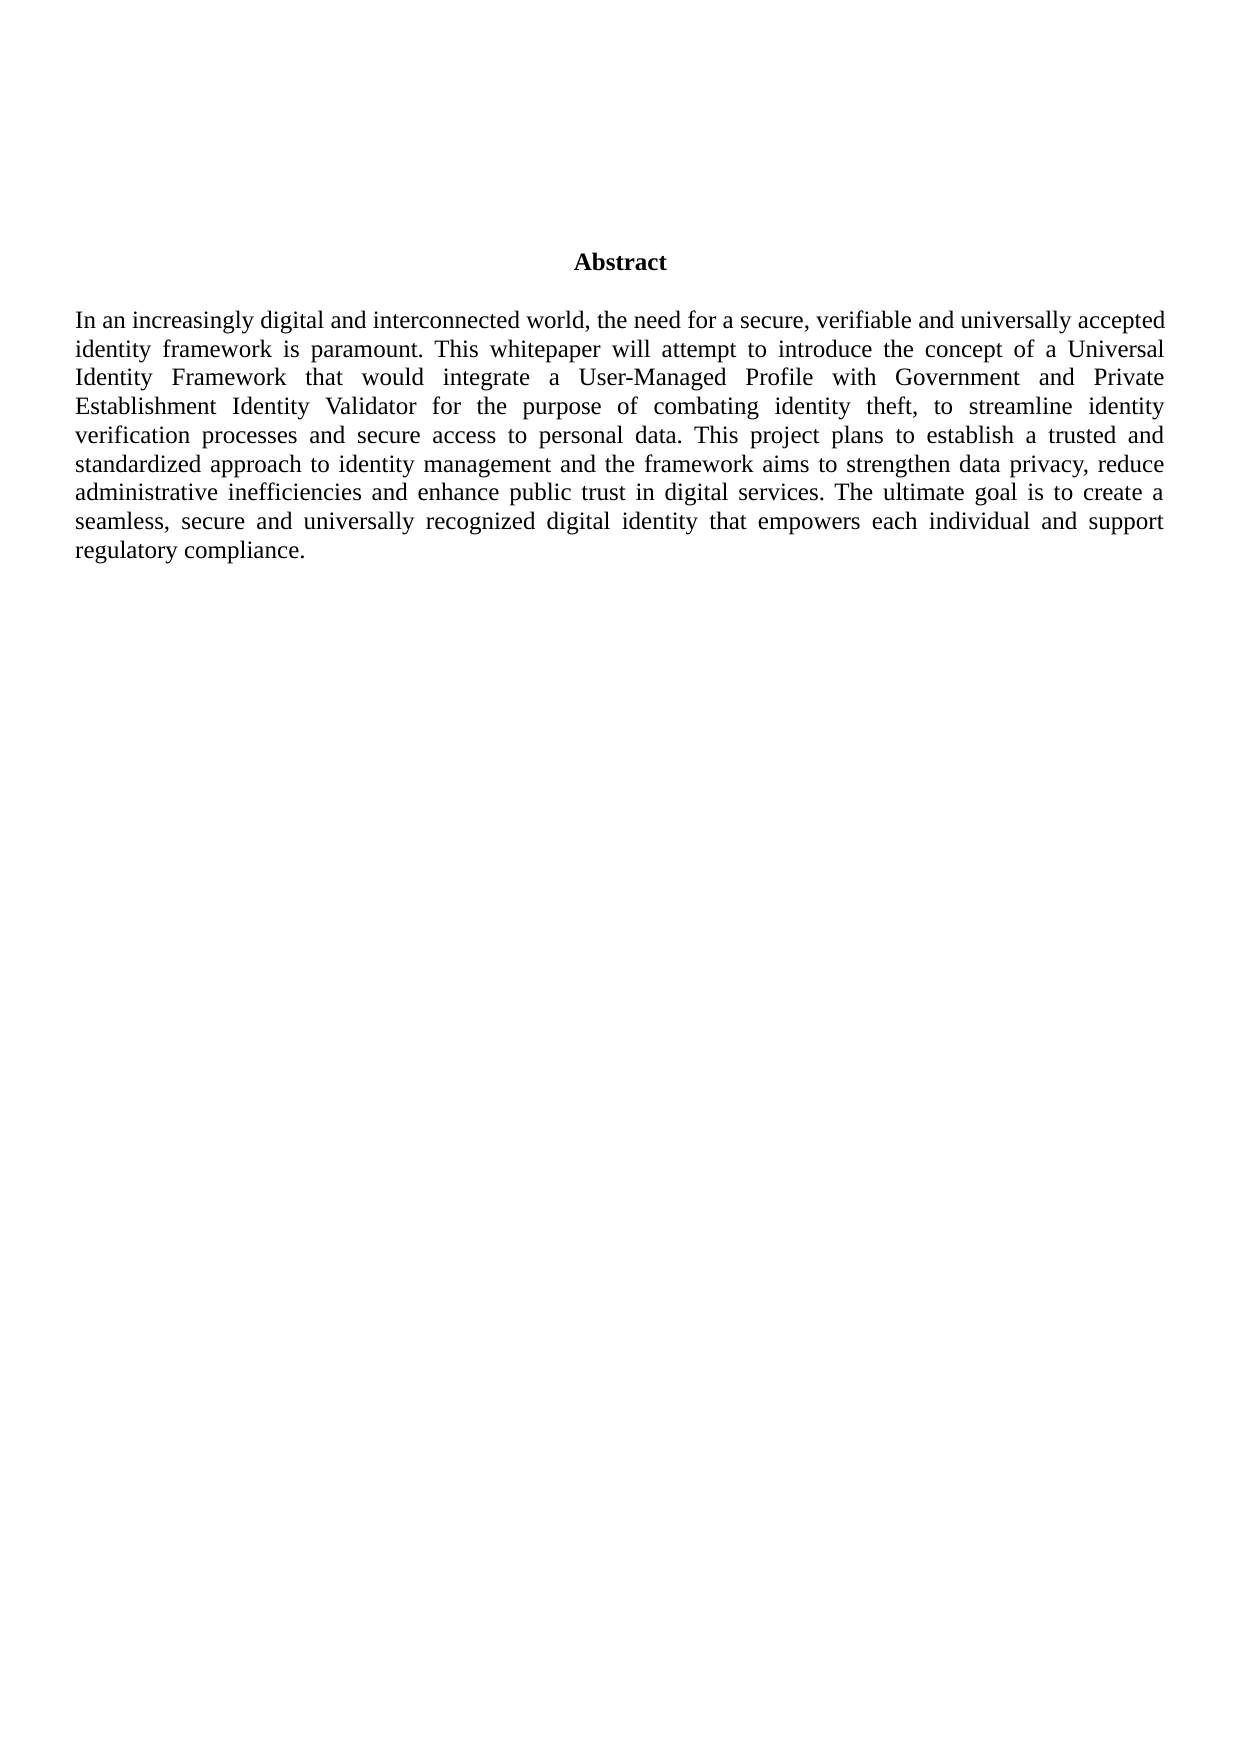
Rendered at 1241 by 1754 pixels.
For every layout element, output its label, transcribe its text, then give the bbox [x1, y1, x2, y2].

text Abstract [75, 247, 1166, 276]
text In an increasingly digital and interconnected world, the need for a secure, verifiable and universally accepted identity framework is paramount. This whitepaper will attempt to introduce the concept of a Universal Identity Framework that would integrate a User-Managed Profile with Government and Private Establishment Identity Validator for the purpose of combating identity theft, to streamline identity verification processes and secure access to personal data. This project plans to establish a trusted and standardized approach to identity management and the framework aims to strengthen data privacy, reduce administrative inefficiencies and enhance public trust in digital services. The ultimate goal is to create a seamless, secure and universally recognized digital identity that empowers each individual and support regulatory compliance. [75, 305, 1166, 564]
